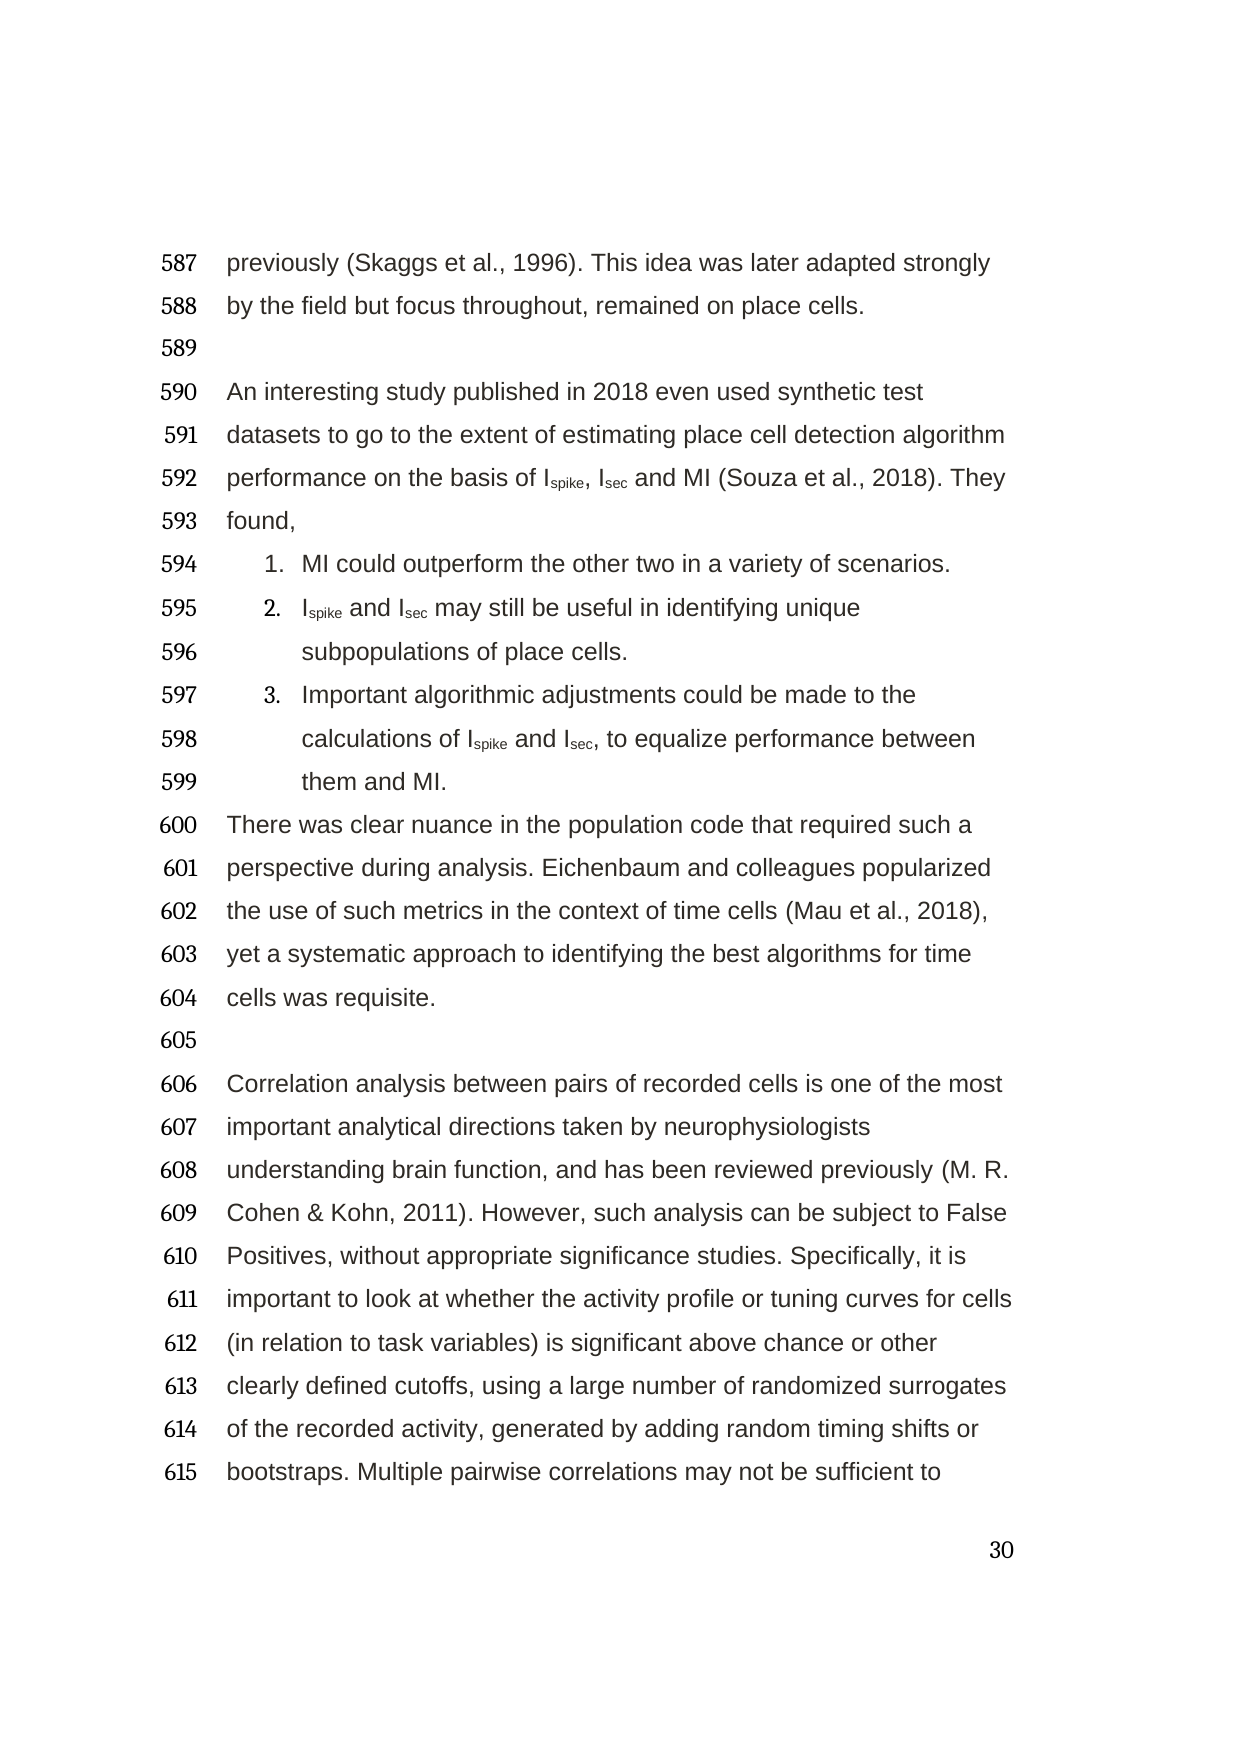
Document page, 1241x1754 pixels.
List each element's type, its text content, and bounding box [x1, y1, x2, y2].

text previously (Skaggs et al., 1996)⁠. This idea was later adapted strongly by the field but focus throughout, remained on place cells. [226, 248, 1014, 319]
list MI could outperform the other two in a variety of scenarios. [264, 549, 1014, 578]
text An interesting study published in 2018 even used synthetic test datasets to go to the extent of estimating place cell detection algorithm performance on the basis of Ispike, Isec and MI (Souza et al., 2018)⁠. They found, [226, 377, 1014, 535]
list Important algorithmic adjustments could be made to the calculations of Ispike and Isec, to equalize performance between them and MI. [264, 680, 1014, 796]
list Ispike and Isec may still be useful in identifying unique subpopulations of place cells. [264, 593, 1014, 665]
text There was clear nuance in the population code that required such a perspective during analysis. Eichenbaum and colleagues popularized the use of such metrics in the context of time cells (Mau et al., 2018)⁠, yet a systematic approach to identifying the best algorithms for time cells was requisite. [226, 810, 1014, 1011]
text Correlation analysis between pairs of recorded cells is one of the most important analytical directions taken by neurophysiologists understanding brain function, and has been reviewed previously (M. R. Cohen & Kohn, 2011)⁠. However, such analysis can be subject to False Positives, without appropriate significance studies. Specifically, it is important to look at whether the activity profile or tuning curves for cells (in relation to task variables) is significant above chance or other clearly defined cutoffs, using a large number of randomized surrogates of the recorded activity, generated by adding random timing shifts or bootstraps. Multiple pairwise correlations may not be sufficient to [226, 1069, 1014, 1486]
